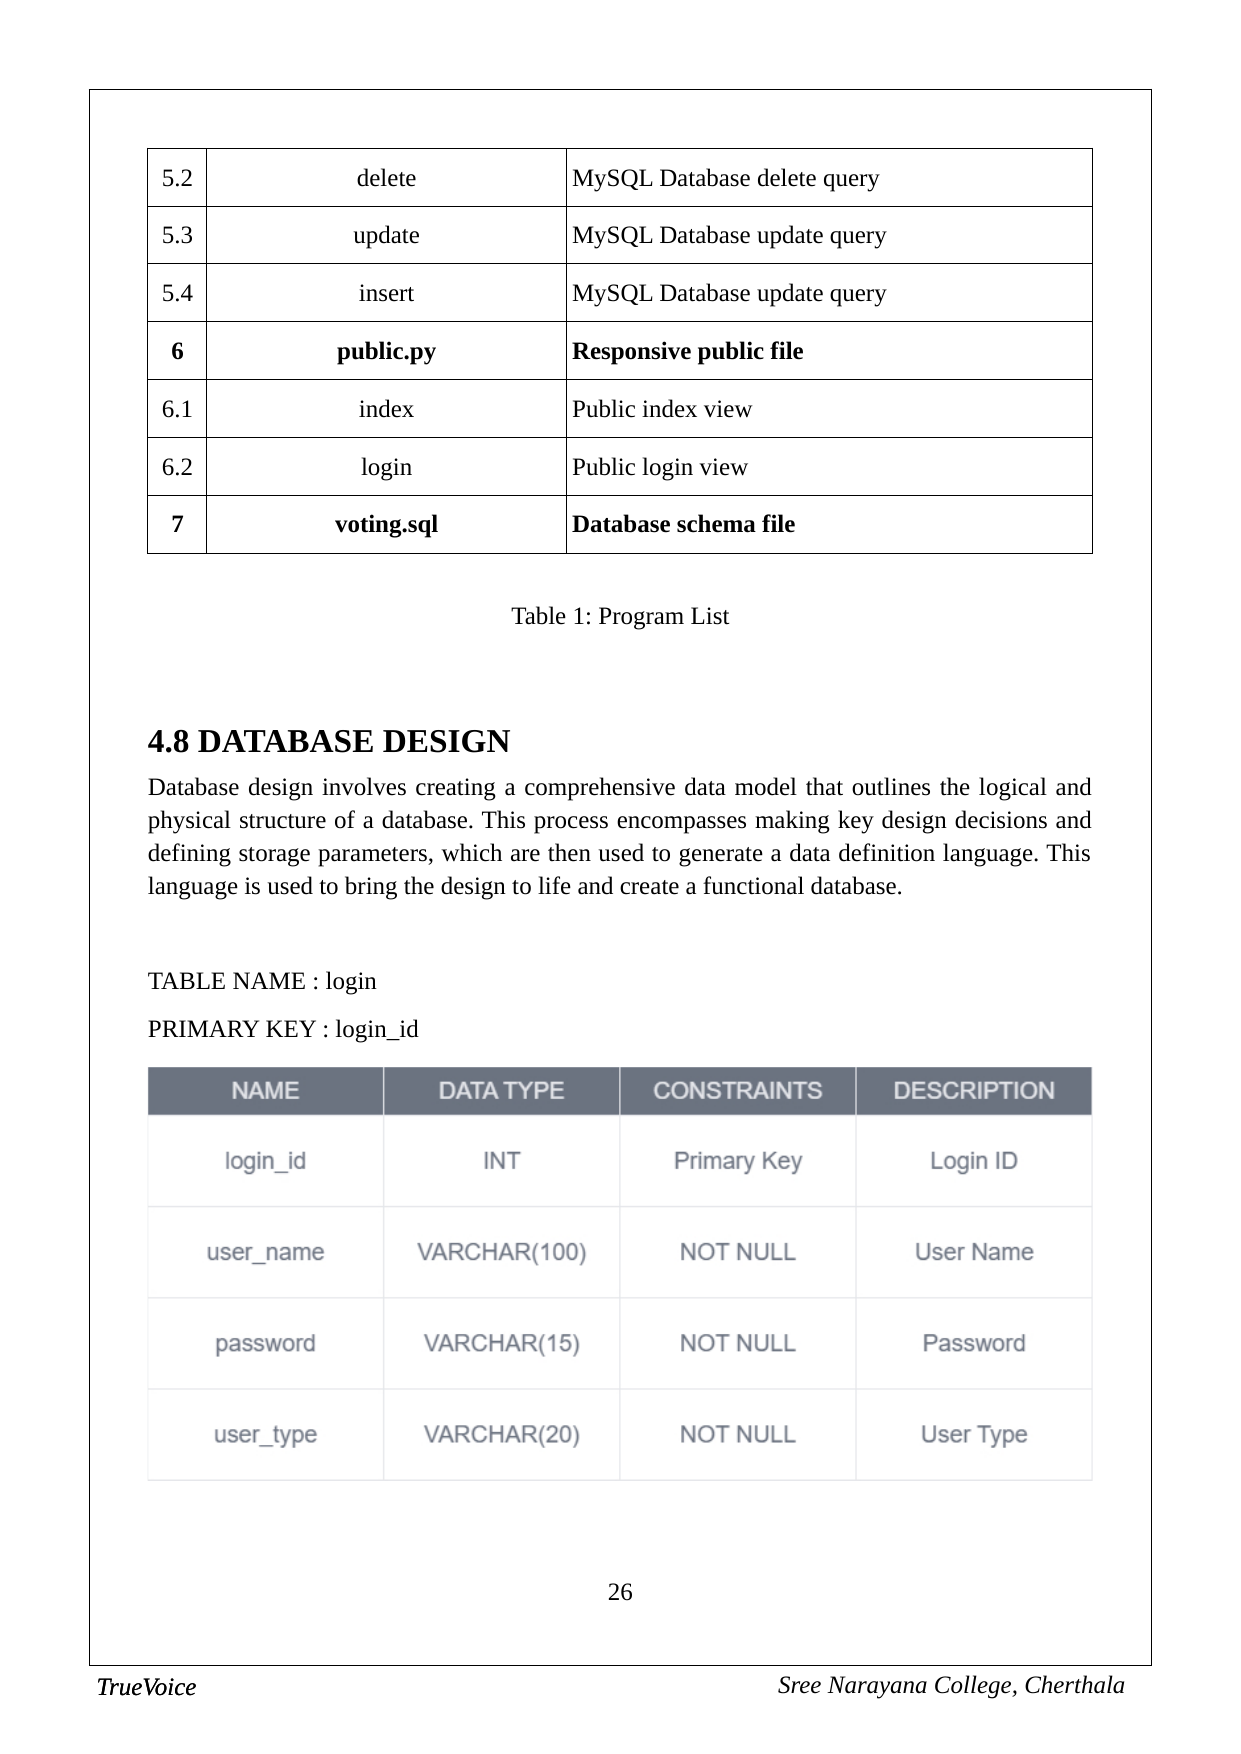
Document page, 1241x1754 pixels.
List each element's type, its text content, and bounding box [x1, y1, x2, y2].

picture [147, 1067, 1093, 1481]
table_cell update [207, 207, 566, 263]
table_cell insert [207, 264, 566, 321]
text Database design involves creating a comprehensive data model that outlines the logical and physical structure of a database. This process encompasses making key design decisions and defining storage parameters, which are then used to generate a data definition language. This language is used to bring the design to life and create a functional database. [148, 772, 1092, 900]
table_cell 6.1 [148, 380, 206, 437]
table_cell Public index view [567, 380, 1092, 437]
table_cell MySQL Database delete query [567, 149, 1092, 206]
text Table 1: Program List [148, 601, 1092, 630]
subtitle 4.8 DATABASE DESIGN [148, 721, 1092, 759]
text PRIMARY KEY : login_id [148, 1014, 1092, 1043]
table_cell 6.2 [148, 438, 206, 494]
table_cell 5.3 [148, 207, 206, 263]
table_cell index [207, 380, 566, 437]
table_cell Responsive public file [567, 322, 1092, 379]
table_cell login [207, 438, 566, 494]
table_cell voting.sql [207, 496, 566, 552]
table_cell 7 [148, 496, 206, 552]
table_cell Public login view [567, 438, 1092, 494]
table_cell 5.4 [148, 264, 206, 321]
table_cell MySQL Database update query [567, 207, 1092, 263]
table_cell public.py [207, 322, 566, 379]
table_cell 5.2 [148, 149, 206, 206]
table_cell delete [207, 149, 566, 206]
table_cell MySQL Database update query [567, 264, 1092, 321]
table_cell Database schema file [567, 496, 1092, 552]
table_cell 6 [148, 322, 206, 379]
text TABLE NAME : login [148, 966, 1092, 995]
